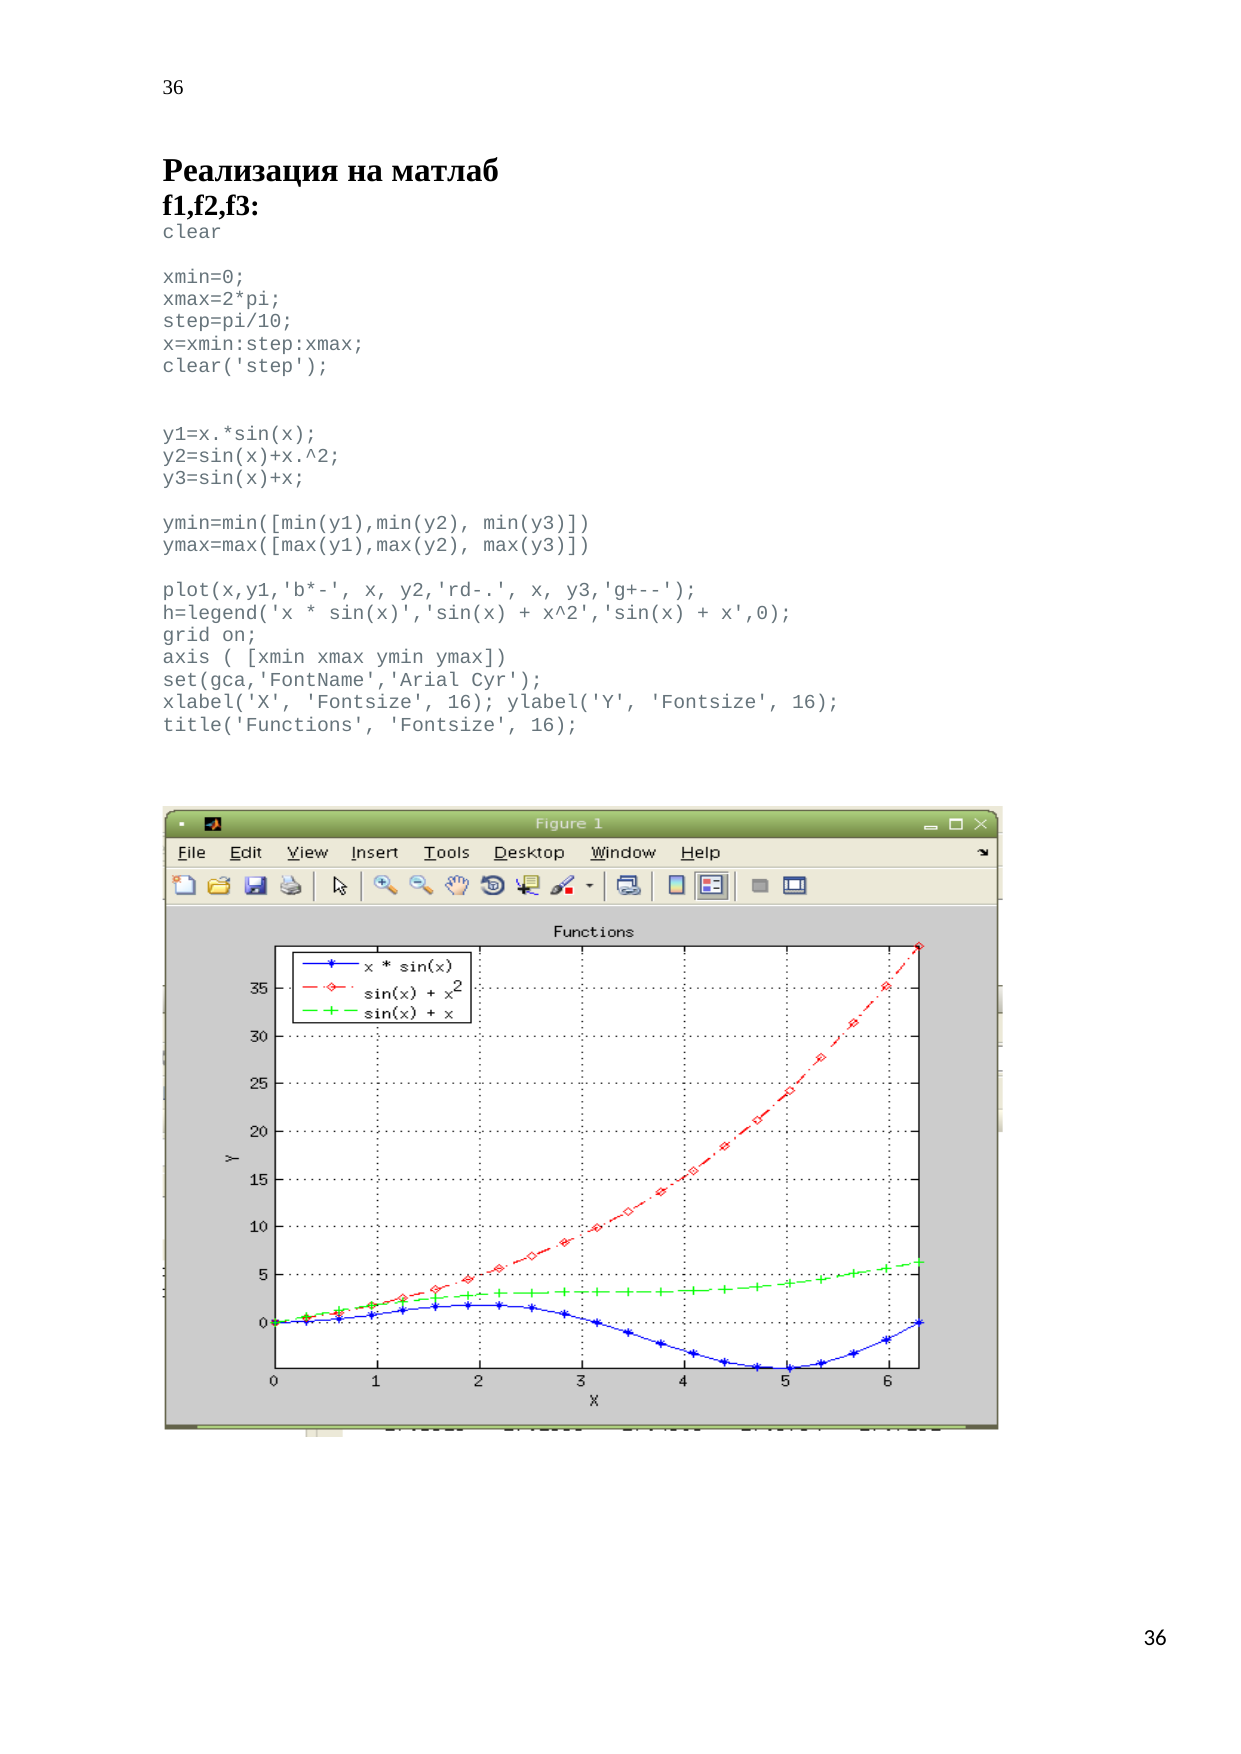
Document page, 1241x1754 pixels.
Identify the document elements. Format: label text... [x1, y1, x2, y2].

text y3=sin(x)+x; [162, 468, 1166, 491]
text h=legend('x * sin(x)','sin(x) + x^2','sin(x) + x',0); [162, 603, 1166, 625]
text clear('step'); [162, 356, 1166, 379]
picture [162, 806, 1003, 1437]
text clear [162, 222, 1166, 244]
text xmin=0; [162, 267, 1166, 289]
text grid on; [162, 625, 1166, 647]
text ymax=max([max(y1),max(y2), max(y3)]) [162, 535, 1166, 558]
text plot(x,y1,'b*-', x, y2,'rd-.', x, y3,'g+--'); [162, 580, 1166, 603]
text axis ( [xmin xmax ymin ymax]) [162, 647, 1166, 670]
text f1,f2,f3: [162, 188, 1166, 222]
text title('Functions', 'Fontsize', 16); [162, 714, 1166, 737]
text step=pi/10; [162, 311, 1166, 334]
text y2=sin(x)+x.^2; [162, 446, 1166, 468]
text set(gca,'FontName','Arial Cyr'); [162, 670, 1166, 692]
text ymin=min([min(y1),min(y2), min(y3)]) [162, 513, 1166, 535]
text x=xmin:step:xmax; [162, 334, 1166, 356]
text xlabel('X', 'Fontsize', 16); ylabel('Y', 'Fontsize', 16); [162, 692, 1166, 714]
text xmax=2*pi; [162, 289, 1166, 311]
text y1=x.*sin(x); [162, 423, 1166, 446]
text Реализация на матлаб [162, 150, 1166, 188]
